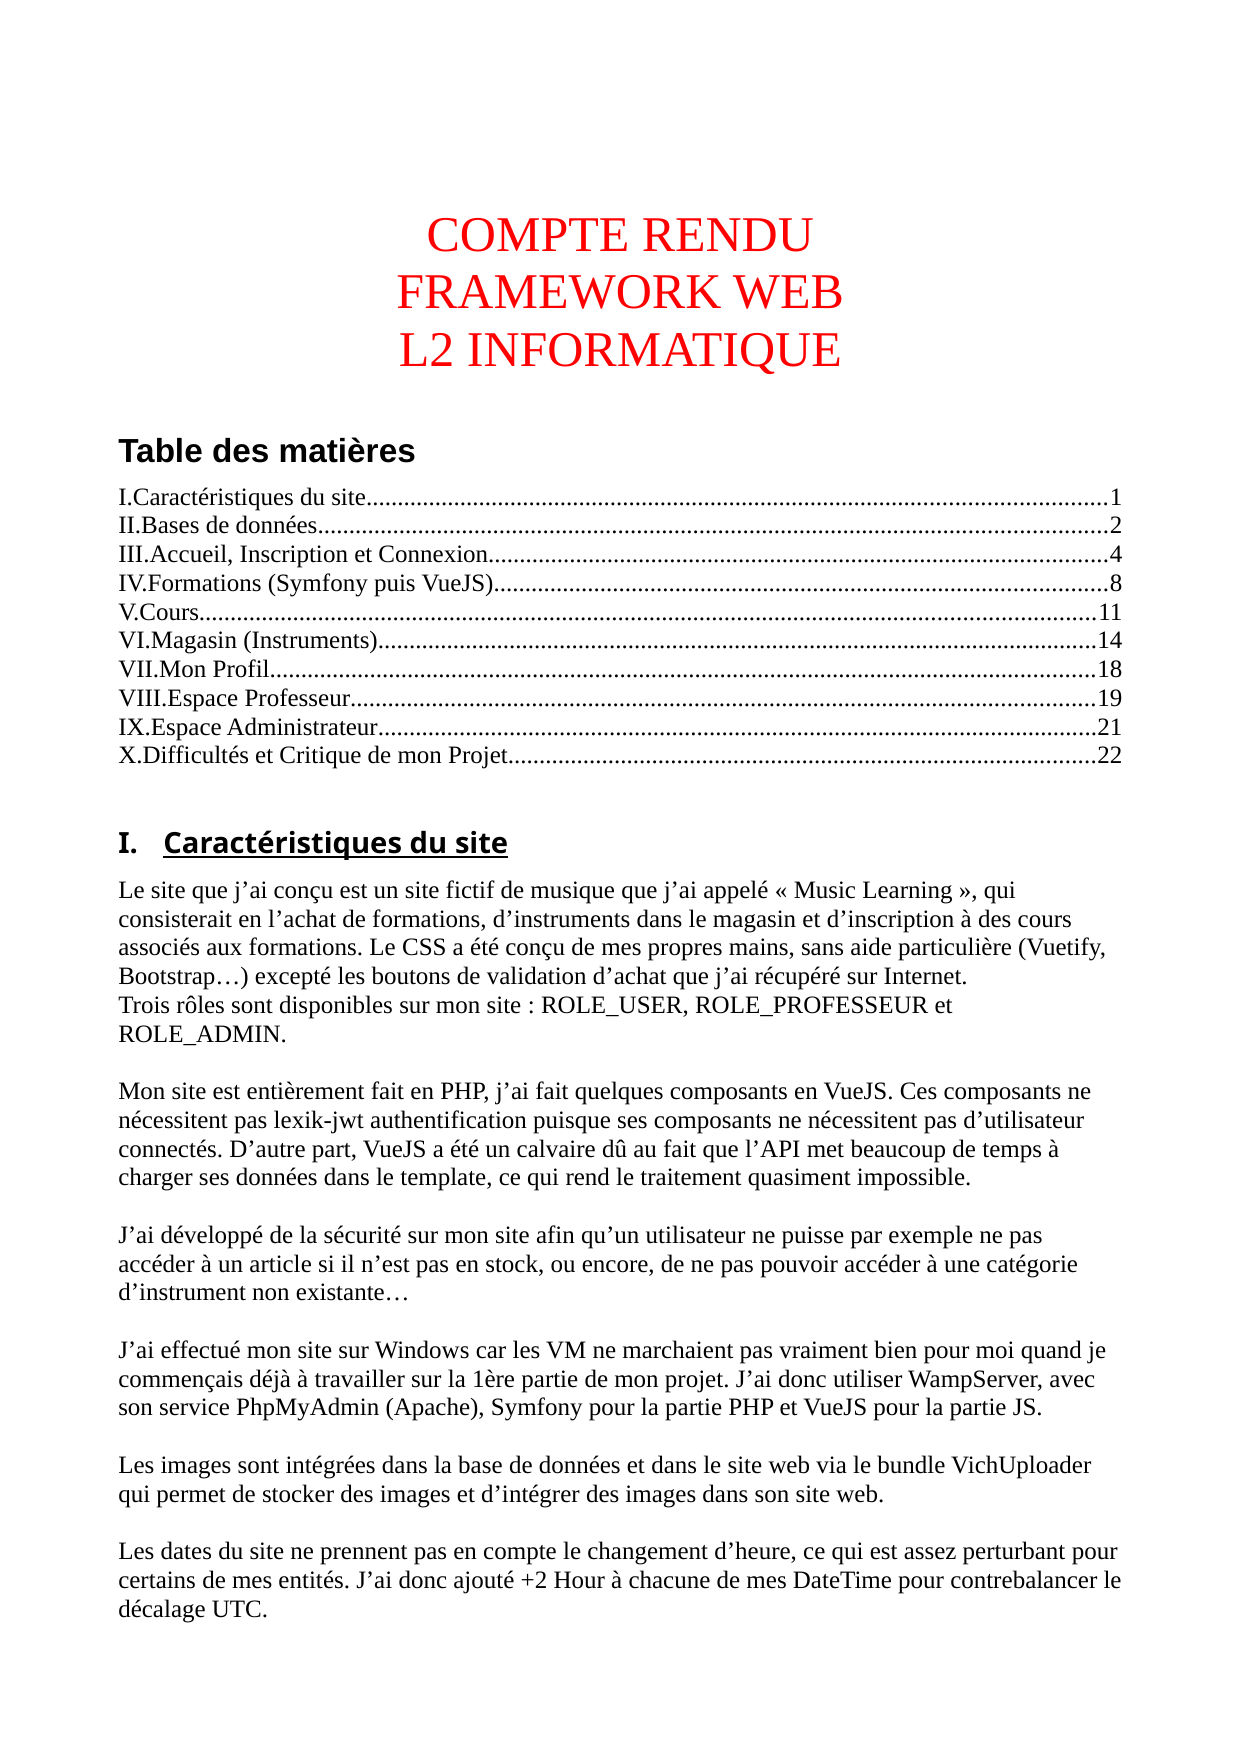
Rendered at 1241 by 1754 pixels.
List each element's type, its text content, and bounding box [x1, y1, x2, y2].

text Les images sont intégrées dans la base de données et dans le site web via le bundle VichUploader qui permet de stocker des images et d’intégrer des images dans son site web. [118, 1450, 1122, 1507]
text III.Accueil, Inscription et Connexion 4 [118, 539, 1122, 568]
subtitle Caractéristiques du site [118, 823, 1122, 862]
text I.Caractéristiques du site 1 [118, 482, 1122, 510]
text IX.Espace Administrateur 21 [118, 712, 1122, 740]
text J’ai développé de la sécurité sur mon site afin qu’un utilisateur ne puisse par exemple ne pas accéder à un article si il n’est pas en stock, ou encore, de ne pas pouvoir accéder à une catégorie d’instrument non existante… [118, 1220, 1122, 1306]
text IV.Formations (Symfony puis VueJS) 8 [118, 568, 1122, 597]
text J’ai effectué mon site sur Windows car les VM ne marchaient pas vraiment bien pour moi quand je commençais déjà à travailler sur la 1ère partie de mon projet. J’ai donc utiliser WampServer, avec son service PhpMyAdmin (Apache), Symfony pour la partie PHP et VueJS pour la partie JS. [118, 1335, 1122, 1421]
text Le site que j’ai conçu est un site fictif de musique que j’ai appelé « Music Learning », qui consisterait en l’achat de formations, d’instruments dans le magasin et d’inscription à des cours associés aux formations. Le CSS a été conçu de mes propres mains, sans aide particulière (Vuetify, Bootstrap…) excepté les boutons de validation d’achat que j’ai récupéré sur Internet. [118, 875, 1122, 990]
text Mon site est entièrement fait en PHP, j’ai fait quelques composants en VueJS. Ces composants ne nécessitent pas lexik-jwt authentification puisque ses composants ne nécessitent pas d’utilisateur connectés. D’autre part, VueJS a été un calvaire dû au fait que l’API met beaucoup de temps à charger ses données dans le template, ce qui rend le traitement quasiment impossible. [118, 1076, 1122, 1191]
text VIII.Espace Professeur 19 [118, 683, 1122, 712]
text VI.Magasin (Instruments) 14 [118, 625, 1122, 654]
text V.Cours 11 [118, 597, 1122, 625]
text II.Bases de données 2 [118, 510, 1122, 539]
subtitle Table des matières [118, 431, 1122, 469]
text COMPTE RENDU FRAMEWORK WEB L2 INFORMATIQUE [118, 204, 1122, 377]
text Les dates du site ne prennent pas en compte le changement d’heure, ce qui est assez perturbant pour certains de mes entités. J’ai donc ajouté +2 Hour à chacune de mes DateTime pour contrebalancer le décalage UTC. [118, 1536, 1122, 1622]
text X.Difficultés et Critique de mon Projet 22 [118, 740, 1122, 769]
text Trois rôles sont disponibles sur mon site : ROLE_USER, ROLE_PROFESSEUR et ROLE_ADMIN. [118, 990, 1122, 1047]
text VII.Mon Profil 18 [118, 654, 1122, 683]
